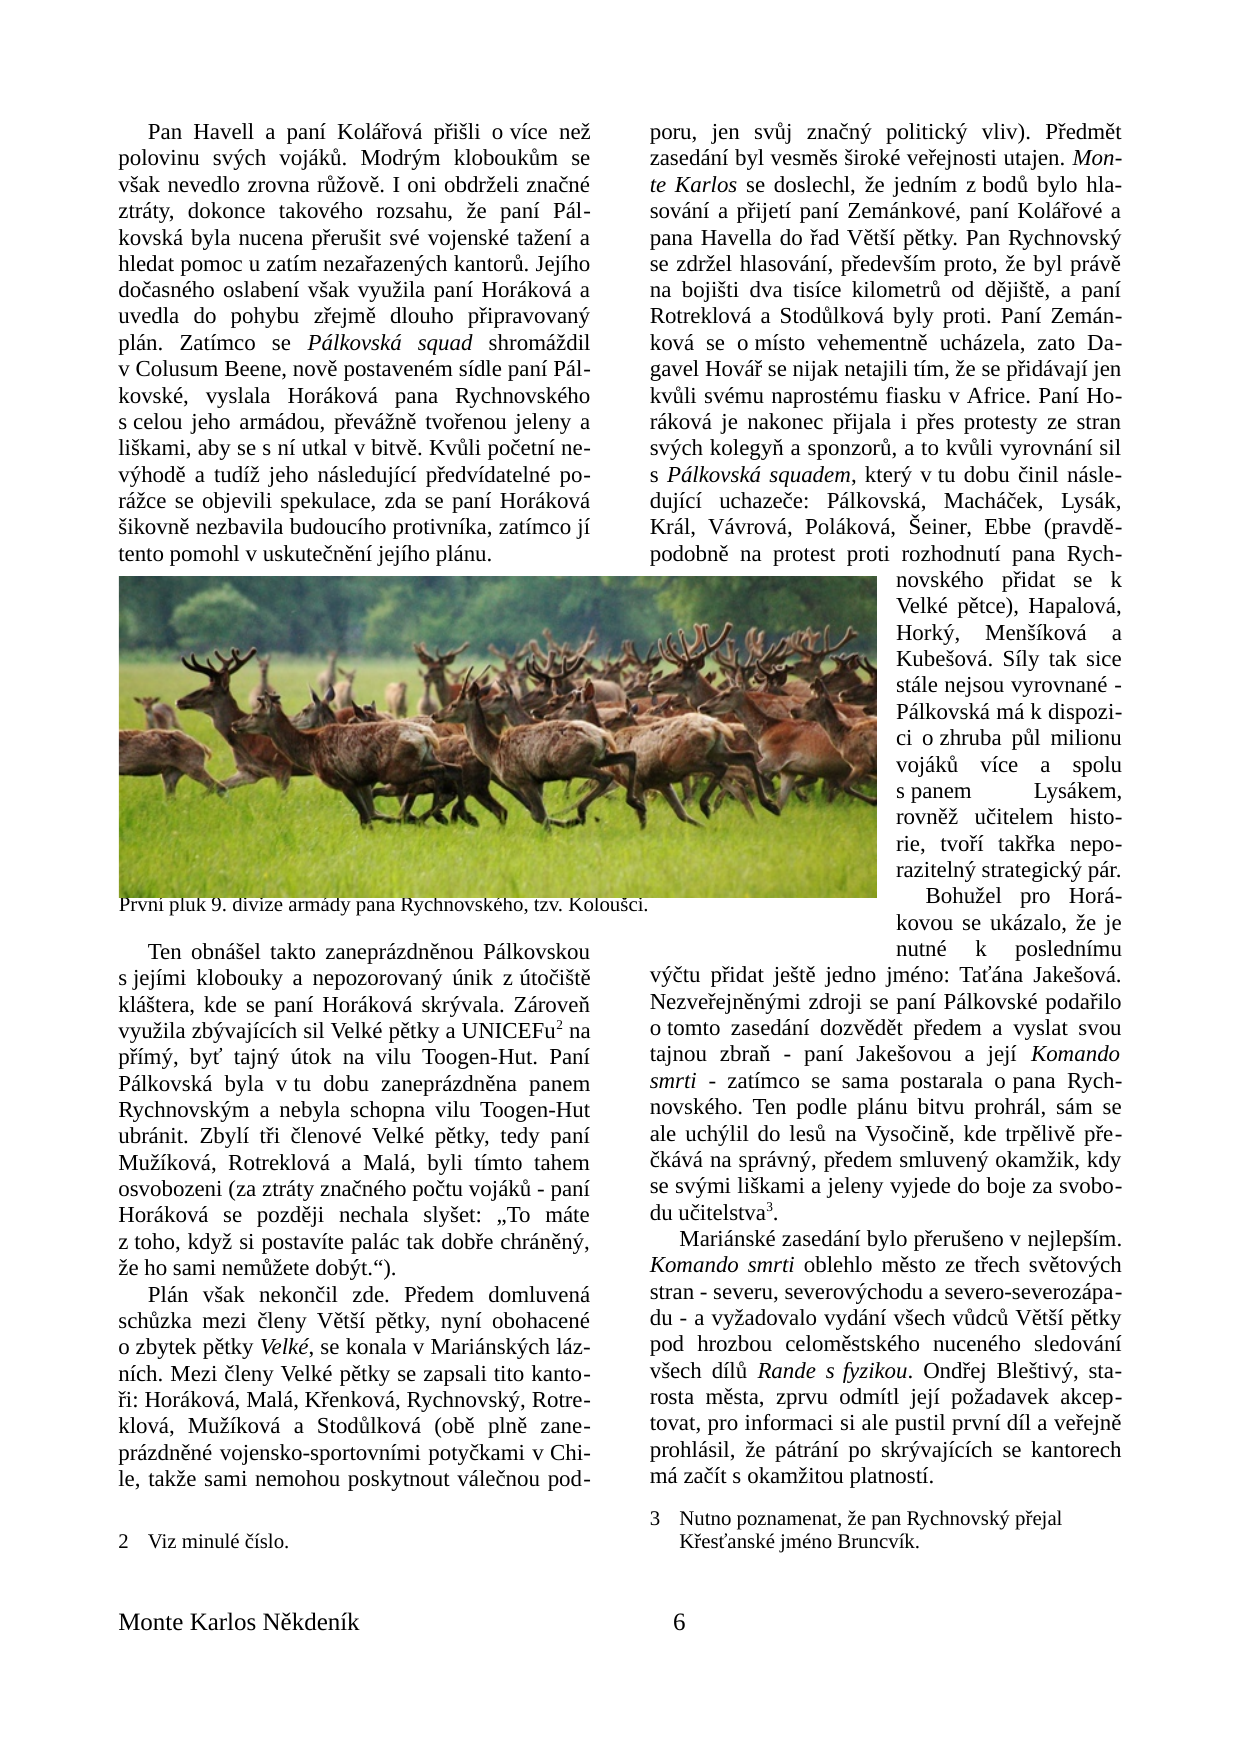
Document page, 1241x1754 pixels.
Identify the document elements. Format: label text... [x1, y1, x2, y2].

text Mariánské zasedání bylo přerušeno v nejlepším. Komando smrti oblehlo město ze třech světových stran - severu, severovýchodu a severo-severozápa­du - a vyžadovalo vydání všech vůdců Větší pětky pod hrozbou celoměstského nuceného sledování všech dílů Rande s fyzikou. Ondřej Bleštivý, sta­rosta města, zprvu odmítl její požadavek akcep­tovat, pro informaci si ale pustil první díl a veřejně prohlásil, že pátrání po skrývajících se kantorech má začít s okamžitou platností. [649, 1225, 1122, 1488]
text Pan Havell a paní Kolářová přišli o více než polovinu svých vojáků. Modrým kloboukům se však nevedlo zrovna růžově. I oni obdrželi značné ztráty, dokonce takového rozsahu, že paní Pál­kovská byla nucena přerušit své vojenské tažení a hledat pomoc u zatím nezařazených kantorů. Jejího dočasného oslabení však využila paní Horáková a uvedla do pohybu zřejmě dlouho připravovaný plán. Zatímco se Pálkovská squad shromáždil v Colusum Beene, nově postaveném sídle paní Pál­kovské, vyslala Horáková pana Rychnovského s celou jeho armádou, převážně tvořenou jeleny a liškami, aby se s ní utkal v bitvě. Kvůli početní ne­výhodě a tudíž jeho následující předvídatelné po­rážce se objevili spekulace, zda se paní Horáková šikovně nezbavila budoucího protivníka, zatímco jí tento pomohl v uskutečnění jejího plánu. [118, 118, 591, 566]
text Viz minulé číslo. [118, 1529, 591, 1578]
text poru, jen svůj značný politický vliv). Předmět zasedání byl vesměs široké veřejnosti utajen. Mon­te Karlos se doslechl, že jedním z bodů bylo hla­sování a přijetí paní Zemánkové, paní Kolářové a pana Havella do řad Větší pětky. Pan Rychnovský se zdržel hlasování, především proto, že byl právě na bojišti dva tisíce kilometrů od dějiště, a paní Rotreklová a Stodůlková byly proti. Paní Zemán­ková se o místo vehementně ucházela, zato Da­gavel Hovář se nijak netajili tím, že se přidávají jen kvůli svému naprostému fiasku v Africe. Paní Ho­ráková je nakonec přijala i přes protesty ze stran svých kolegyň a sponzorů, a to kvůli vyrovnání sil s Pálkovská squadem, který v tu dobu činil násle­dující uchazeče: Pálkovská, Macháček, Lysák, Král, Vávrová, Poláková, Šeiner, Ebbe (pravdě­podobně na protest proti rozhodnutí pana Rych­novského přidat se k Velké pětce), Hapalová, Horký, Menšíková a Kubešová. Síly tak sice stále nejsou vyrovnané - Pálkovská má k dispozi­ci o zhruba půl milionu vojáků více a spolu s panem Lysákem, rovněž učitelem histo­rie, tvoří takřka nepo­razitelný strategický pár. [649, 118, 1122, 882]
text Plán však nekončil zde. Předem domluvená schůzka mezi členy Větší pětky, nyní obohacené o zbytek pětky Velké, se konala v Mariánských láz­ních. Mezi členy Velké pětky se zapsali tito kanto­ři: Horáková, Malá, Křenková, Rychnovský, Rotre­klová, Mužíková a Stodůlková (obě plně zane­prázdněné vojensko-sportovními potyčkami v Chi­le, takže sami nemohou poskytnout válečnou pod­ [118, 1281, 591, 1491]
text Nutno poznamenat, že pan Rychnovský přejal Křesťanské jméno Bruncvík. [649, 1505, 1122, 1578]
text Ten obnášel takto zaneprázdněnou Pálkovskou s jejími klobouky a nepozorovaný únik z útočiště kláštera, kde se paní Horáková skrývala. Zároveň využila zbývajících sil Velké pětky a UNICEFu na přímý, byť tajný útok na vilu Toogen-Hut. Paní Pálkovská byla v tu dobu zaneprázdněna panem Rychnovským a nebyla schopna vilu Toogen-Hut ubránit. Zbylí tři členové Velké pětky, tedy paní Mužíková, Rotreklová a Malá, byli tímto tahem osvobozeni (za ztráty značného počtu vojáků - paní Horáková se později nechala slyšet: „To máte z toho, když si postavíte palác tak dobře chráněný, že ho sami nemůžete dobýt.“). [118, 898, 591, 1281]
text Bohužel pro Horá­kovou se ukázalo, že je nutné k poslednímu výčtu přidat ještě jedno jméno: Taťána Jakešová. Nezveřejněnými zdroji se paní Pálkovské podařilo o tomto zasedání dozvědět předem a vyslat svou tajnou zbraň - paní Jakešovou a její Komando smrti - zatímco se sama postarala o pana Rych­novského. Ten podle plánu bitvu prohrál, sám se ale uchýlil do lesů na Vysočině, kde trpělivě pře­čkává na správný, předem smluvený okamžik, kdy se svými liškami a jeleny vyjede do boje za svobo­du učitelstva. [649, 882, 1122, 1225]
picture [118, 576, 874, 898]
